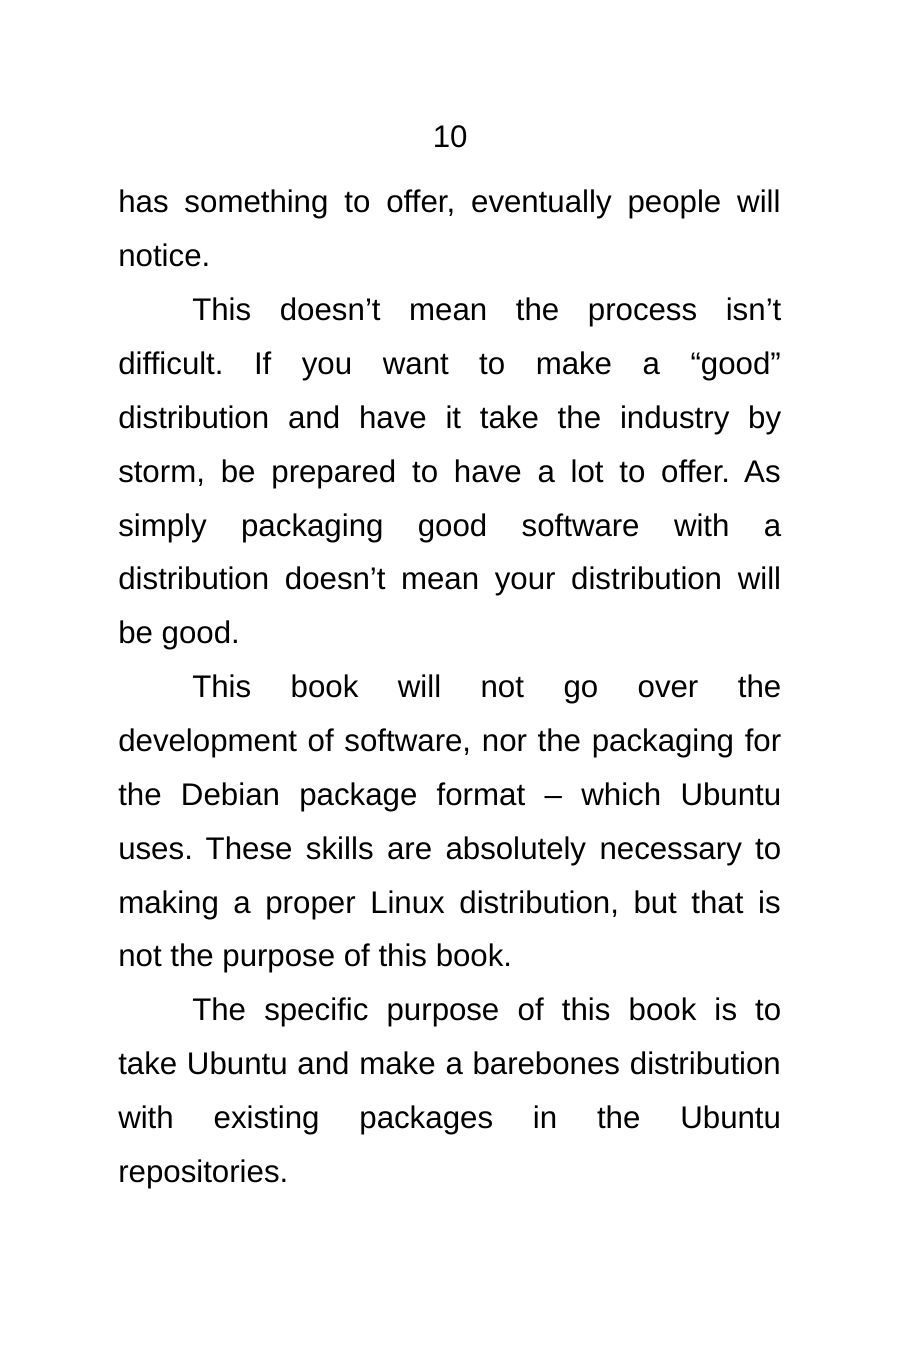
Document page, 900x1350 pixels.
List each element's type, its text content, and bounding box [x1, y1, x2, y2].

text The specific purpose of this book is to take Ubuntu and make a barebones distribution with existing packages in the Ubuntu repositories. [118, 991, 782, 1189]
text has something to offer, eventually people will notice. [118, 183, 782, 273]
text This book will not go over the development of software, nor the packaging for the Debian package format – which Ubuntu uses. These skills are absolutely necessary to making a proper Linux distribution, but that is not the purpose of this book. [118, 668, 782, 973]
text This doesn’t mean the process isn’t difficult. If you want to make a “good” distribution and have it take the industry by storm, be prepared to have a lot to offer. As simply packaging good software with a distribution doesn’t mean your distribution will be good. [118, 291, 782, 650]
